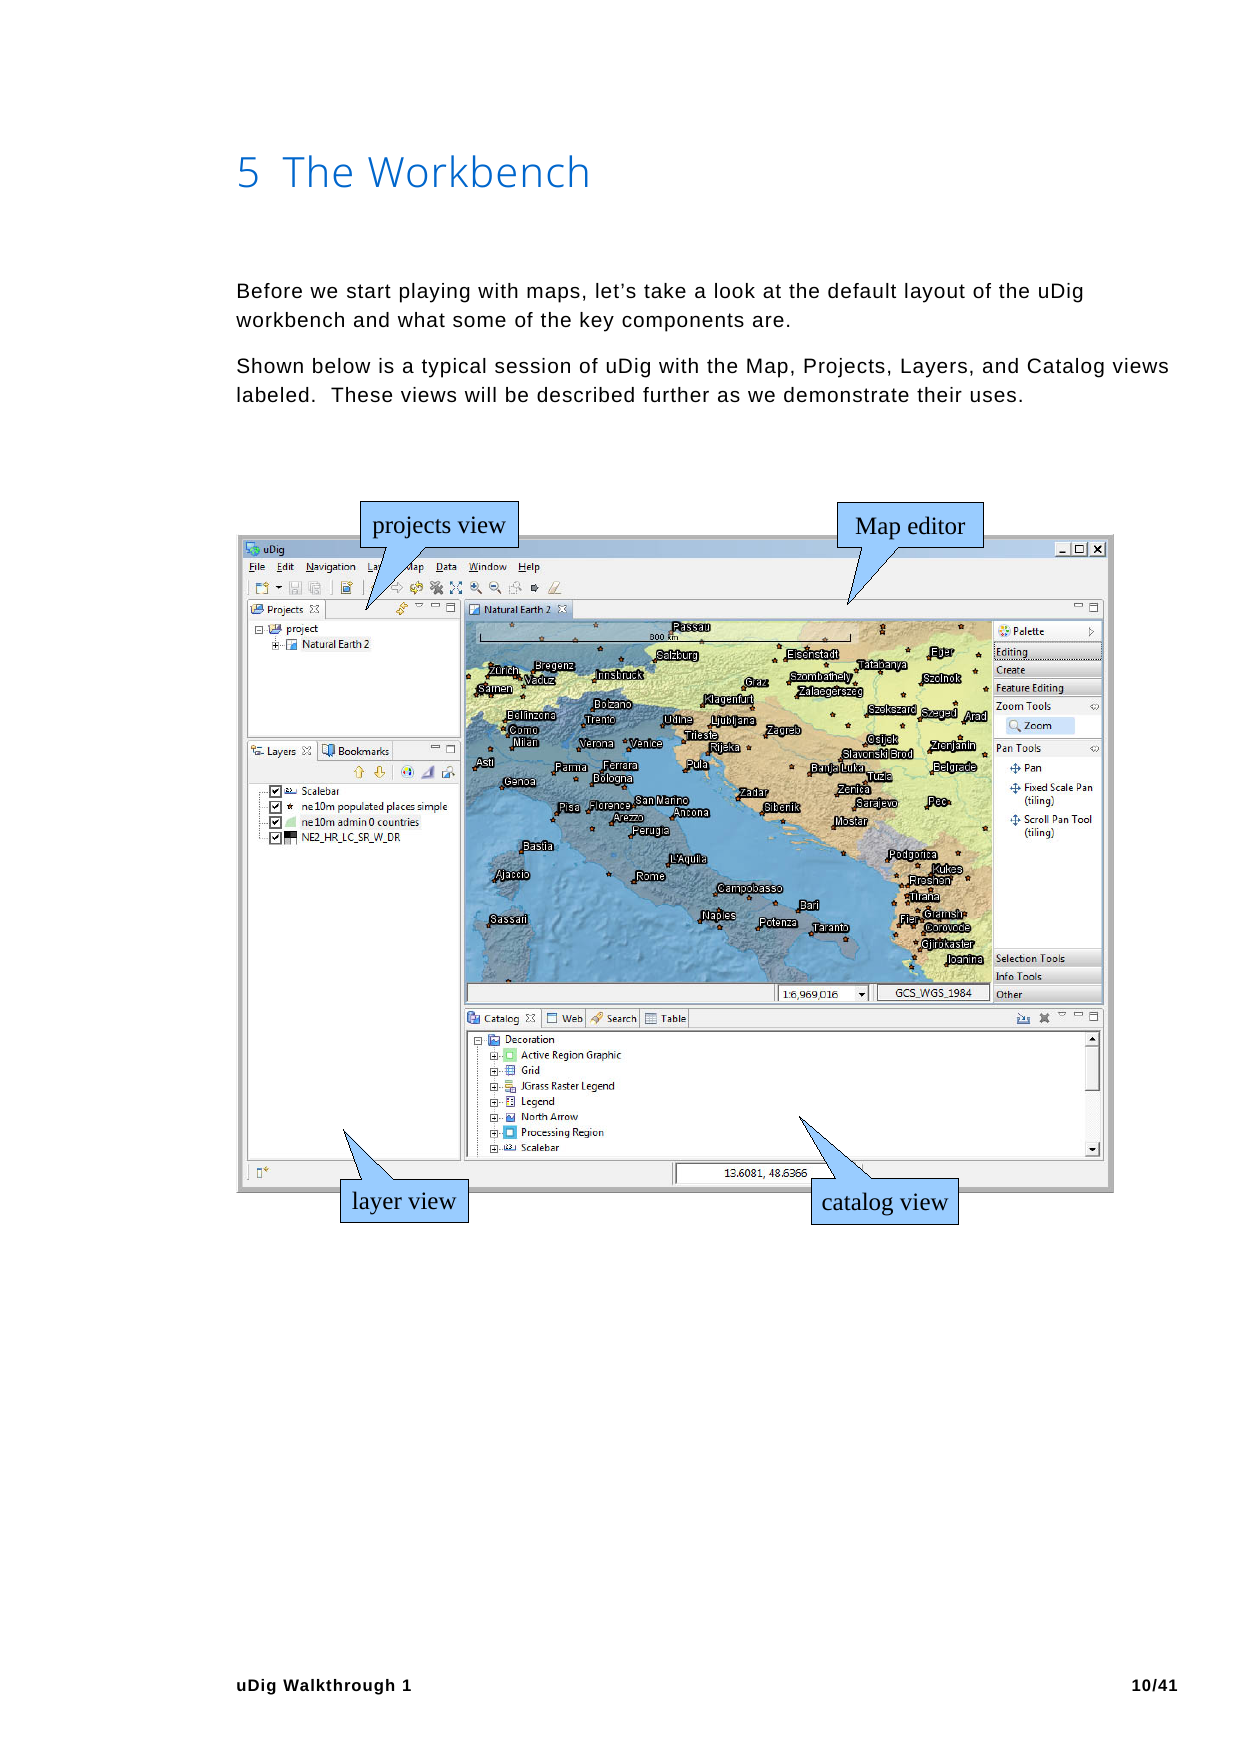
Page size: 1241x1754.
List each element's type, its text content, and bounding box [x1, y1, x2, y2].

subtitle The Workbench [236, 143, 1181, 200]
text Before we start playing with maps, let’s take a look at the default layout of the uDig workbench and what some of the key components are. [236, 279, 1181, 332]
text Shown below is a typical session of uDig with the Map, Projects, Layers, and Catalog views labeled. These views will be described further as we demonstrate their uses. [236, 354, 1181, 407]
picture [236, 534, 1114, 1193]
